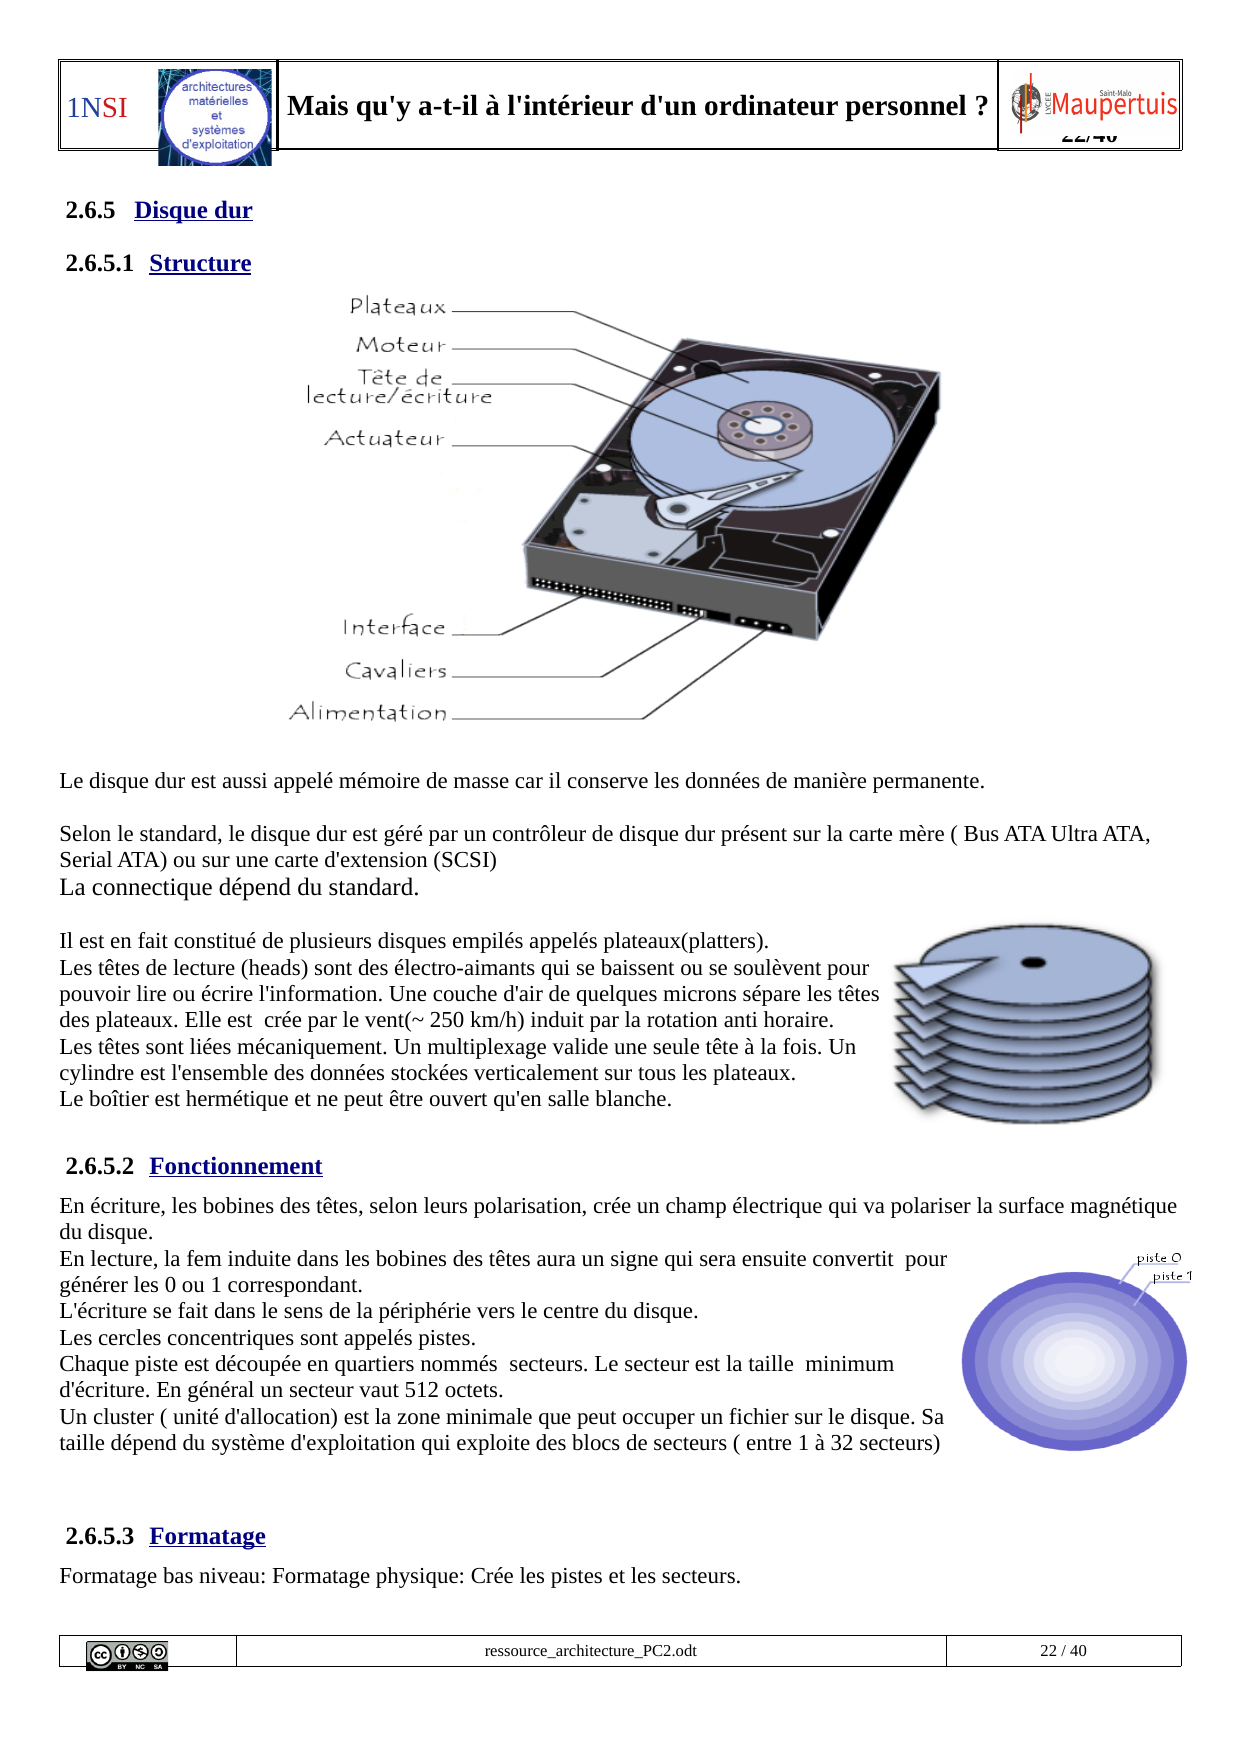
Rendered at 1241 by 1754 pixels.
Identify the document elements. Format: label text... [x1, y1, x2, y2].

text [954, 1456, 1157, 1485]
text La connectique dépend du standard. [59, 872, 1181, 901]
text Formatage bas niveau: Formatage physique: Crée les pistes et les secteurs. [59, 1562, 1181, 1588]
picture [158, 69, 272, 166]
picture [86, 1641, 169, 1672]
text Chaque piste est découpée en quartiers nommés secteurs. Le secteur est la taille minimum d'écriture. En général un secteur vaut 512 octets. [59, 1350, 954, 1403]
text Il est en fait constitué de plusieurs disques empilés appelés plateaux(platters). [59, 927, 883, 954]
picture [954, 1246, 1196, 1456]
text Un cluster ( unité d'allocation) est la zone minimale que peut occuper un fichier sur le disque. Sa taille dépend du système d'exploitation qui exploite des blocs de secteurs ( entre 1 à 32 secteurs) [59, 1403, 954, 1456]
text En lecture, la fem induite dans les bobines des têtes aura un signe qui sera ensuite convertit pour générer les 0 ou 1 correspondant. [59, 1245, 954, 1297]
subtitle Structure [59, 248, 1181, 277]
picture [883, 905, 1167, 1137]
text Les têtes de lecture (heads) sont des électro-aimants qui se baissent ou se soulèvent pour pouvoir lire ou écrire l'information. Une couche d'air de quelques microns sépare les têtes des plateaux. Elle est crée par le vent(~ 250 km/h) induit par la rotation anti horaire. [59, 954, 883, 1033]
subtitle Fonctionnement [59, 1151, 1181, 1179]
text Les cercles concentriques sont appelés pistes. [59, 1324, 954, 1350]
subtitle Formatage [59, 1521, 1181, 1549]
text L'écriture se fait dans le sens de la périphérie vers le centre du disque. [59, 1297, 954, 1324]
text En écriture, les bobines des têtes, selon leurs polarisation, crée un champ électrique qui va polariser la surface magnétique du disque. [59, 1192, 1181, 1246]
text Les têtes sont liées mécaniquement. Un multiplexage valide une seule tête à la fois. Un cylindre est l'ensemble des données stockées verticalement sur tous les plateaux. [59, 1033, 883, 1086]
subtitle Disque dur [59, 195, 1181, 224]
text Le boîtier est hermétique et ne peut être ouvert qu'en salle blanche. [59, 1086, 883, 1112]
text Le disque dur est aussi appelé mémoire de masse car il conserve les données de manière permanente. [59, 767, 1181, 793]
picture [286, 289, 954, 729]
picture [1011, 70, 1179, 136]
text Selon le standard, le disque dur est géré par un contrôleur de disque dur présent sur la carte mère ( Bus ATA Ultra ATA, Serial ATA) ou sur une carte d'extension (SCSI) [59, 819, 1181, 872]
